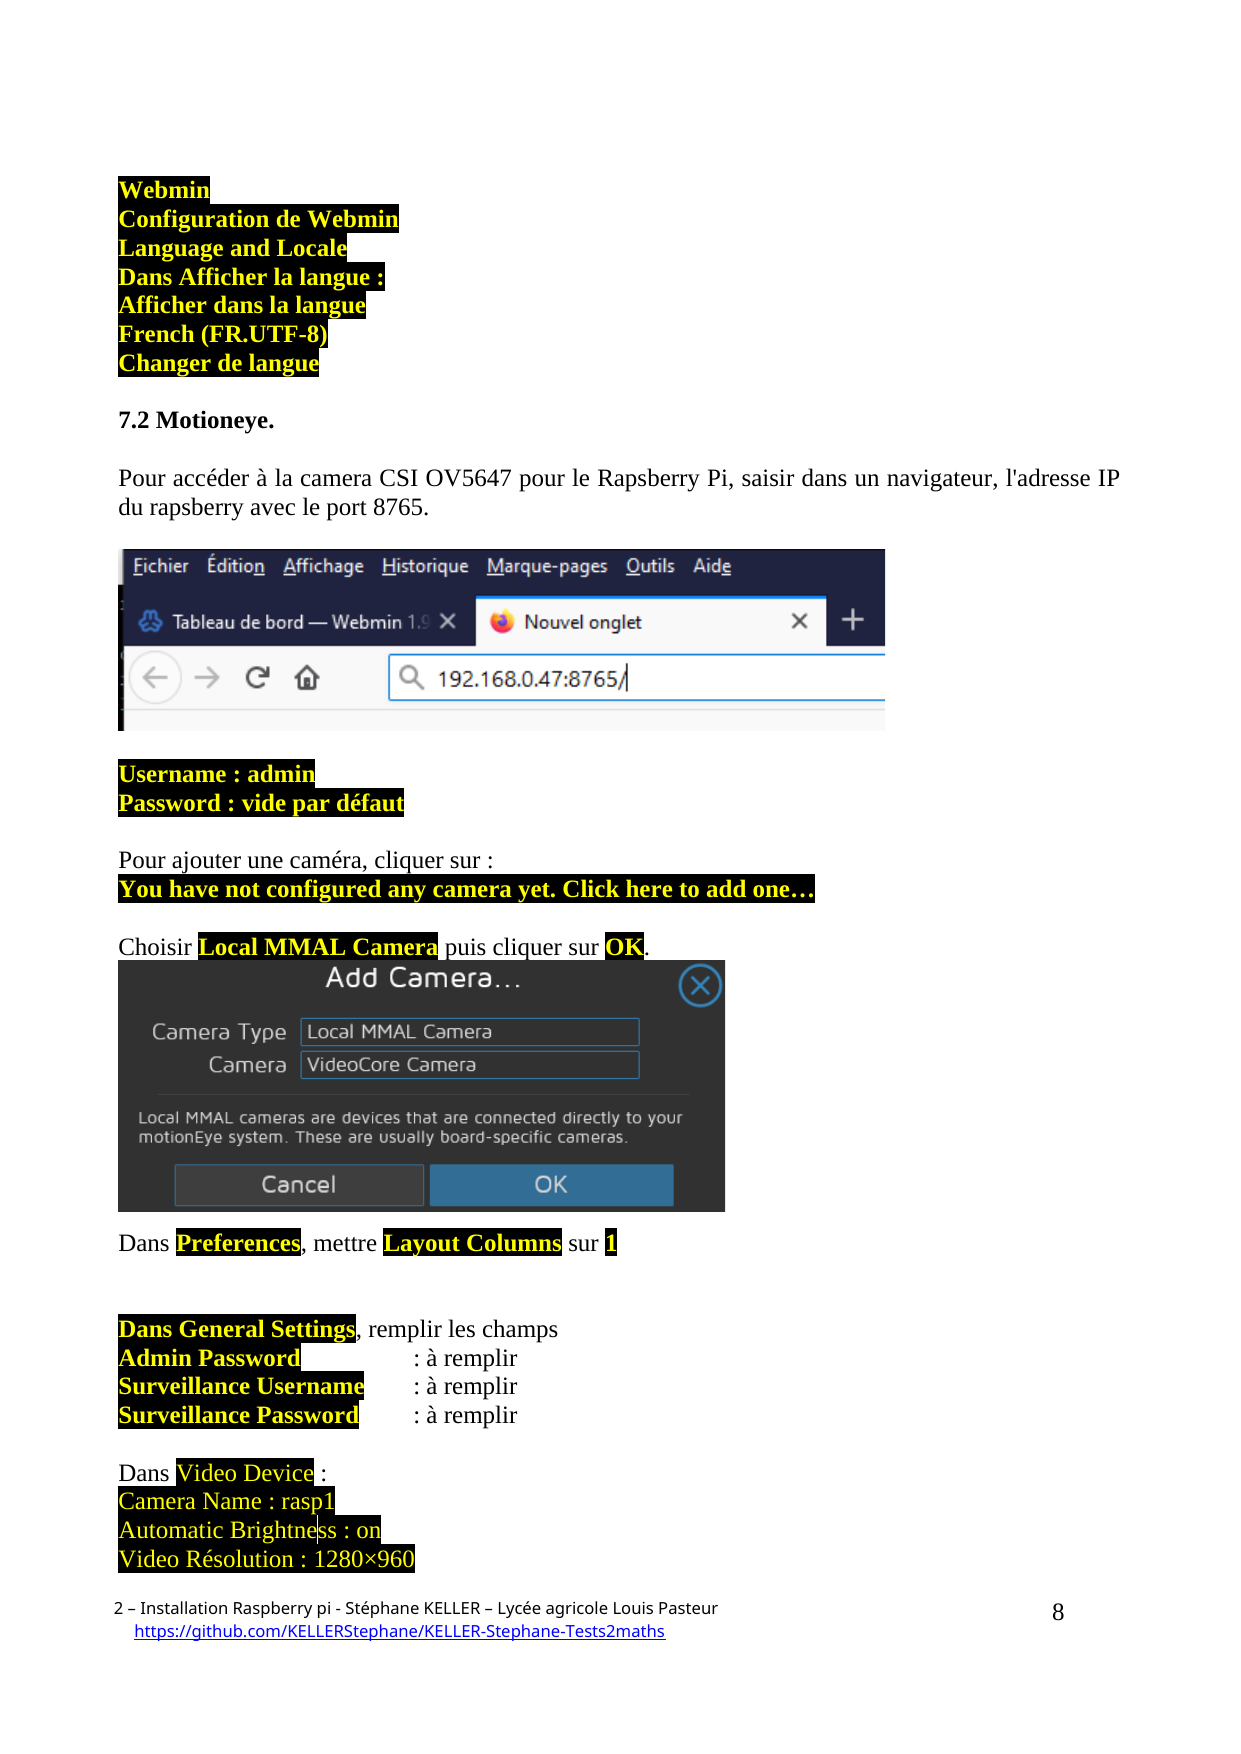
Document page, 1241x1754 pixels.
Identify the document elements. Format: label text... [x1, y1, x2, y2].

text Dans Preferences, mettre Layout Columns sur 1 [118, 1228, 1122, 1256]
text Surveillance Username : à remplir [118, 1371, 1122, 1400]
text Camera Name : rasp1 [118, 1486, 1122, 1515]
text Dans General Settings, remplir les champs [118, 1314, 1122, 1343]
text Video Résolution : 1280×960 [118, 1544, 1122, 1573]
text Webmin [118, 176, 1122, 204]
text You have not configured any camera yet. Click here to add one… [118, 874, 1122, 903]
subtitle 7.2 Motioneye. [118, 406, 1122, 434]
text Pour ajouter une caméra, cliquer sur : [118, 846, 1122, 874]
picture [118, 549, 886, 731]
text Language and Locale [118, 233, 1122, 262]
text Admin Password : à remplir [118, 1343, 1122, 1371]
text Choisir Local MMAL Camera puis cliquer sur OK. [118, 932, 1122, 961]
text Username : admin [118, 759, 1122, 788]
text Surveillance Password : à remplir [118, 1400, 1122, 1429]
text Dans Afficher la langue : [118, 262, 1122, 291]
text Password : vide par défaut [118, 788, 1122, 817]
text Changer de langue [118, 348, 1122, 377]
text Afficher dans la langue [118, 291, 1122, 319]
text Dans Video Device : [118, 1458, 1122, 1486]
text Pour accéder à la camera CSI OV5647 pour le Rapsberry Pi, saisir dans un navigateur, l'adresse IP du rapsberry avec le port 8765. [118, 463, 1122, 521]
text French (FR.UTF-8) [118, 319, 1122, 348]
text Automatic Brightness : on [118, 1515, 1122, 1544]
picture [118, 960, 726, 1212]
text Configuration de Webmin [118, 204, 1122, 233]
